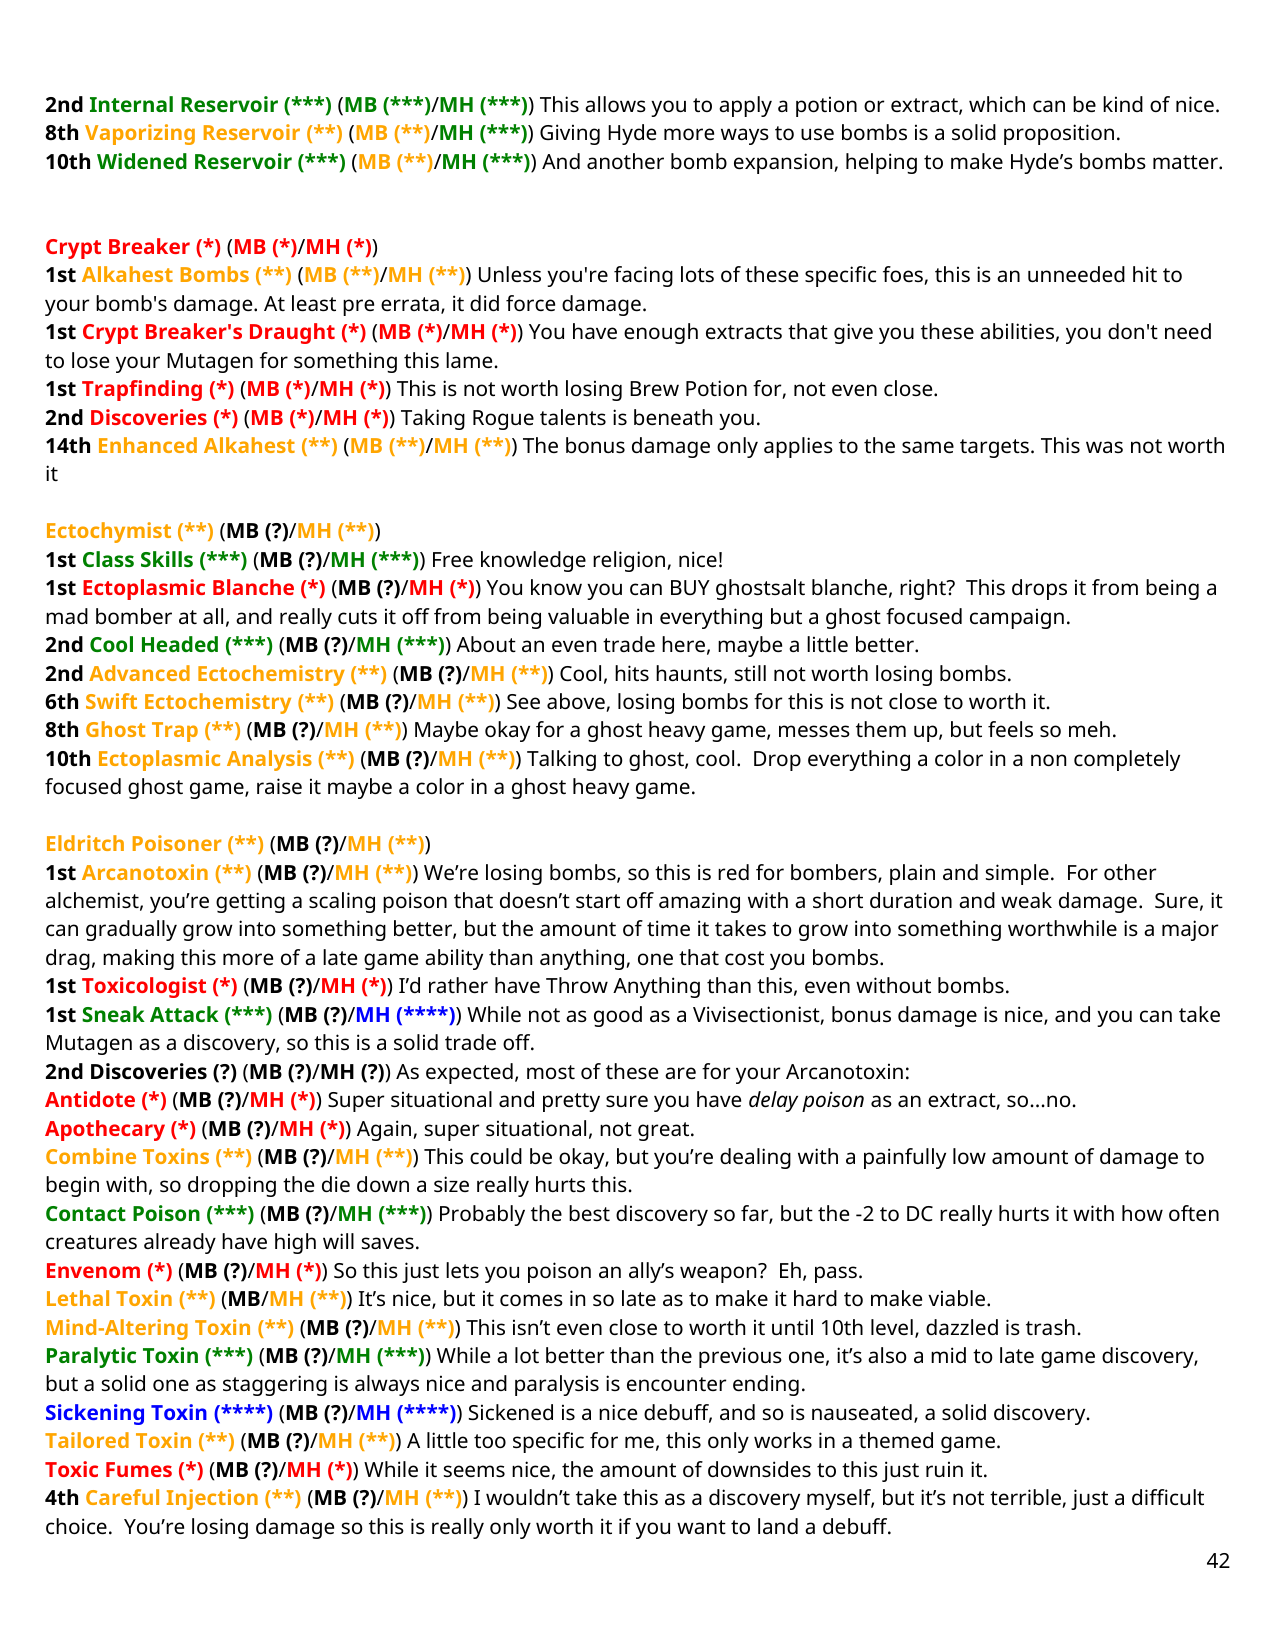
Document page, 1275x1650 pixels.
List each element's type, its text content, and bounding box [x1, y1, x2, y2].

text 2nd Cool Headed (***) (MB (?)/MH (***)) About an even trade here, maybe a little better. [45, 630, 1230, 659]
text Combine Toxins (**) (MB (?)/MH (**)) This could be okay, but you’re dealing with a painfully low amount of damage to begin with, so dropping the die down a size really hurts this. [45, 1142, 1230, 1199]
text 1st Toxicologist (*) (MB (?)/MH (*)) I’d rather have Throw Anything than this, even without bombs. [45, 971, 1230, 1000]
text 2nd Advanced Ectochemistry (**) (MB (?)/MH (**)) Cool, hits haunts, still not worth losing bombs. [45, 659, 1230, 687]
text 14th Enhanced Alkahest (**) (MB (**)/MH (**)) The bonus damage only applies to the same targets. This was not worth it [45, 431, 1230, 488]
text 1st Arcanotoxin (**) (MB (?)/MH (**)) We’re losing bombs, so this is red for bombers, plain and simple. For other alchemist, you’re getting a scaling poison that doesn’t start off amazing with a short duration and weak damage. Sure, it can gradually grow into something better, but the amount of time it takes to grow into something worthwhile is a major drag, making this more of a late game ability than anything, one that cost you bombs. [45, 858, 1230, 971]
text Crypt Breaker (*) (MB (*)/MH (*)) [45, 232, 1230, 261]
text Lethal Toxin (**) (MB/MH (**)) It’s nice, but it comes in so late as to make it hard to make viable. [45, 1284, 1230, 1313]
text Tailored Toxin (**) (MB (?)/MH (**)) A little too specific for me, this only works in a themed game. [45, 1426, 1230, 1455]
text 10th Widened Reservoir (***) (MB (**)/MH (***)) And another bomb expansion, helping to make Hyde’s bombs matter. [45, 147, 1230, 175]
text Envenom (*) (MB (?)/MH (*)) So this just lets you poison an ally’s weapon? Eh, pass. [45, 1256, 1230, 1284]
text 1st Sneak Attack (***) (MB (?)/MH (****)) While not as good as a Vivisectionist, bonus damage is nice, and you can take Mutagen as a discovery, so this is a solid trade off. [45, 1000, 1230, 1057]
text 1st Crypt Breaker's Draught (*) (MB (*)/MH (*)) You have enough extracts that give you these abilities, you don't need to lose your Mutagen for something this lame. [45, 317, 1230, 374]
text Antidote (*) (MB (?)/MH (*)) Super situational and pretty sure you have delay poison as an extract, so...no. [45, 1085, 1230, 1114]
text 6th Swift Ectochemistry (**) (MB (?)/MH (**)) See above, losing bombs for this is not close to worth it. [45, 687, 1230, 716]
text 4th Careful Injection (**) (MB (?)/MH (**)) I wouldn’t take this as a discovery myself, but it’s not terrible, just a difficult choice. You’re losing damage so this is really only worth it if you want to land a debuff. [45, 1483, 1230, 1540]
text 1st Trapfinding (*) (MB (*)/MH (*)) This is not worth losing Brew Potion for, not even close. [45, 374, 1230, 403]
text Apothecary (*) (MB (?)/MH (*)) Again, super situational, not great. [45, 1114, 1230, 1142]
text 2nd Discoveries (*) (MB (*)/MH (*)) Taking Rogue talents is beneath you. [45, 403, 1230, 431]
text 8th Ghost Trap (**) (MB (?)/MH (**)) Maybe okay for a ghost heavy game, messes them up, but feels so meh. [45, 716, 1230, 744]
text 1st Alkahest Bombs (**) (MB (**)/MH (**)) Unless you're facing lots of these specific foes, this is an unneeded hit to your bomb's damage. At least pre errata, it did force damage. [45, 261, 1230, 317]
text Toxic Fumes (*) (MB (?)/MH (*)) While it seems nice, the amount of downsides to this just ruin it. [45, 1455, 1230, 1483]
text 8th Vaporizing Reservoir (**) (MB (**)/MH (***)) Giving Hyde more ways to use bombs is a solid proposition. [45, 118, 1230, 147]
text 2nd Internal Reservoir (***) (MB (***)/MH (***)) This allows you to apply a potion or extract, which can be kind of nice. [45, 90, 1230, 118]
text 1st Ectoplasmic Blanche (*) (MB (?)/MH (*)) You know you can BUY ghostsalt blanche, right? This drops it from being a mad bomber at all, and really cuts it off from being valuable in everything but a ghost focused campaign. [45, 573, 1230, 630]
text Paralytic Toxin (***) (MB (?)/MH (***)) While a lot better than the previous one, it’s also a mid to late game discovery, but a solid one as staggering is always nice and paralysis is encounter ending. [45, 1341, 1230, 1398]
text Eldritch Poisoner (**) (MB (?)/MH (**)) [45, 829, 1230, 858]
text 1st Class Skills (***) (MB (?)/MH (***)) Free knowledge religion, nice! [45, 545, 1230, 573]
text 10th Ectoplasmic Analysis (**) (MB (?)/MH (**)) Talking to ghost, cool. Drop everything a color in a non completely focused ghost game, raise it maybe a color in a ghost heavy game. [45, 744, 1230, 801]
text Ectochymist (**) (MB (?)/MH (**)) [45, 516, 1230, 545]
text Sickening Toxin (****) (MB (?)/MH (****)) Sickened is a nice debuff, and so is nauseated, a solid discovery. [45, 1398, 1230, 1426]
text Mind-Altering Toxin (**) (MB (?)/MH (**)) This isn’t even close to worth it until 10th level, dazzled is trash. [45, 1313, 1230, 1341]
text Contact Poison (***) (MB (?)/MH (***)) Probably the best discovery so far, but the -2 to DC really hurts it with how often creatures already have high will saves. [45, 1199, 1230, 1256]
text 2nd Discoveries (?) (MB (?)/MH (?)) As expected, most of these are for your Arcanotoxin: [45, 1057, 1230, 1085]
